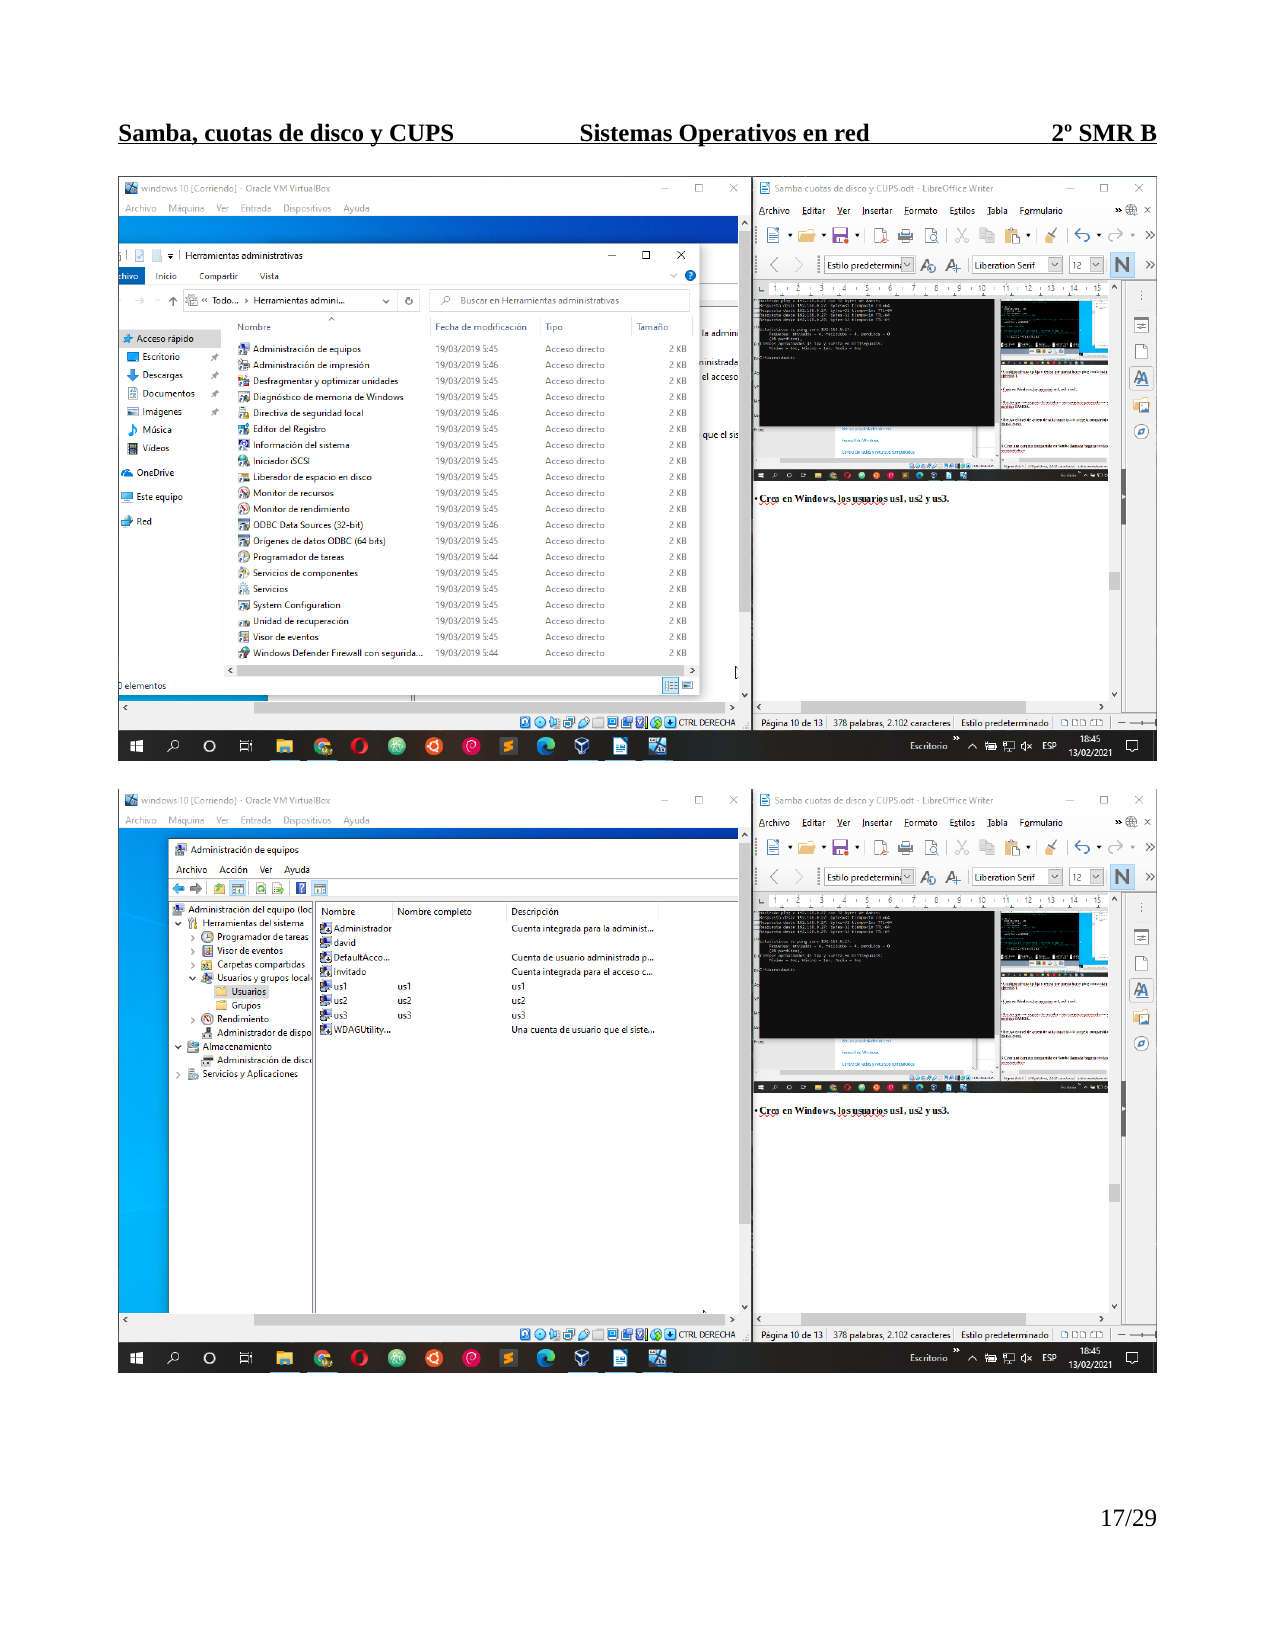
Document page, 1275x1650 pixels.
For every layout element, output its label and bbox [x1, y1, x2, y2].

picture [118, 789, 1157, 1373]
picture [118, 176, 1157, 761]
